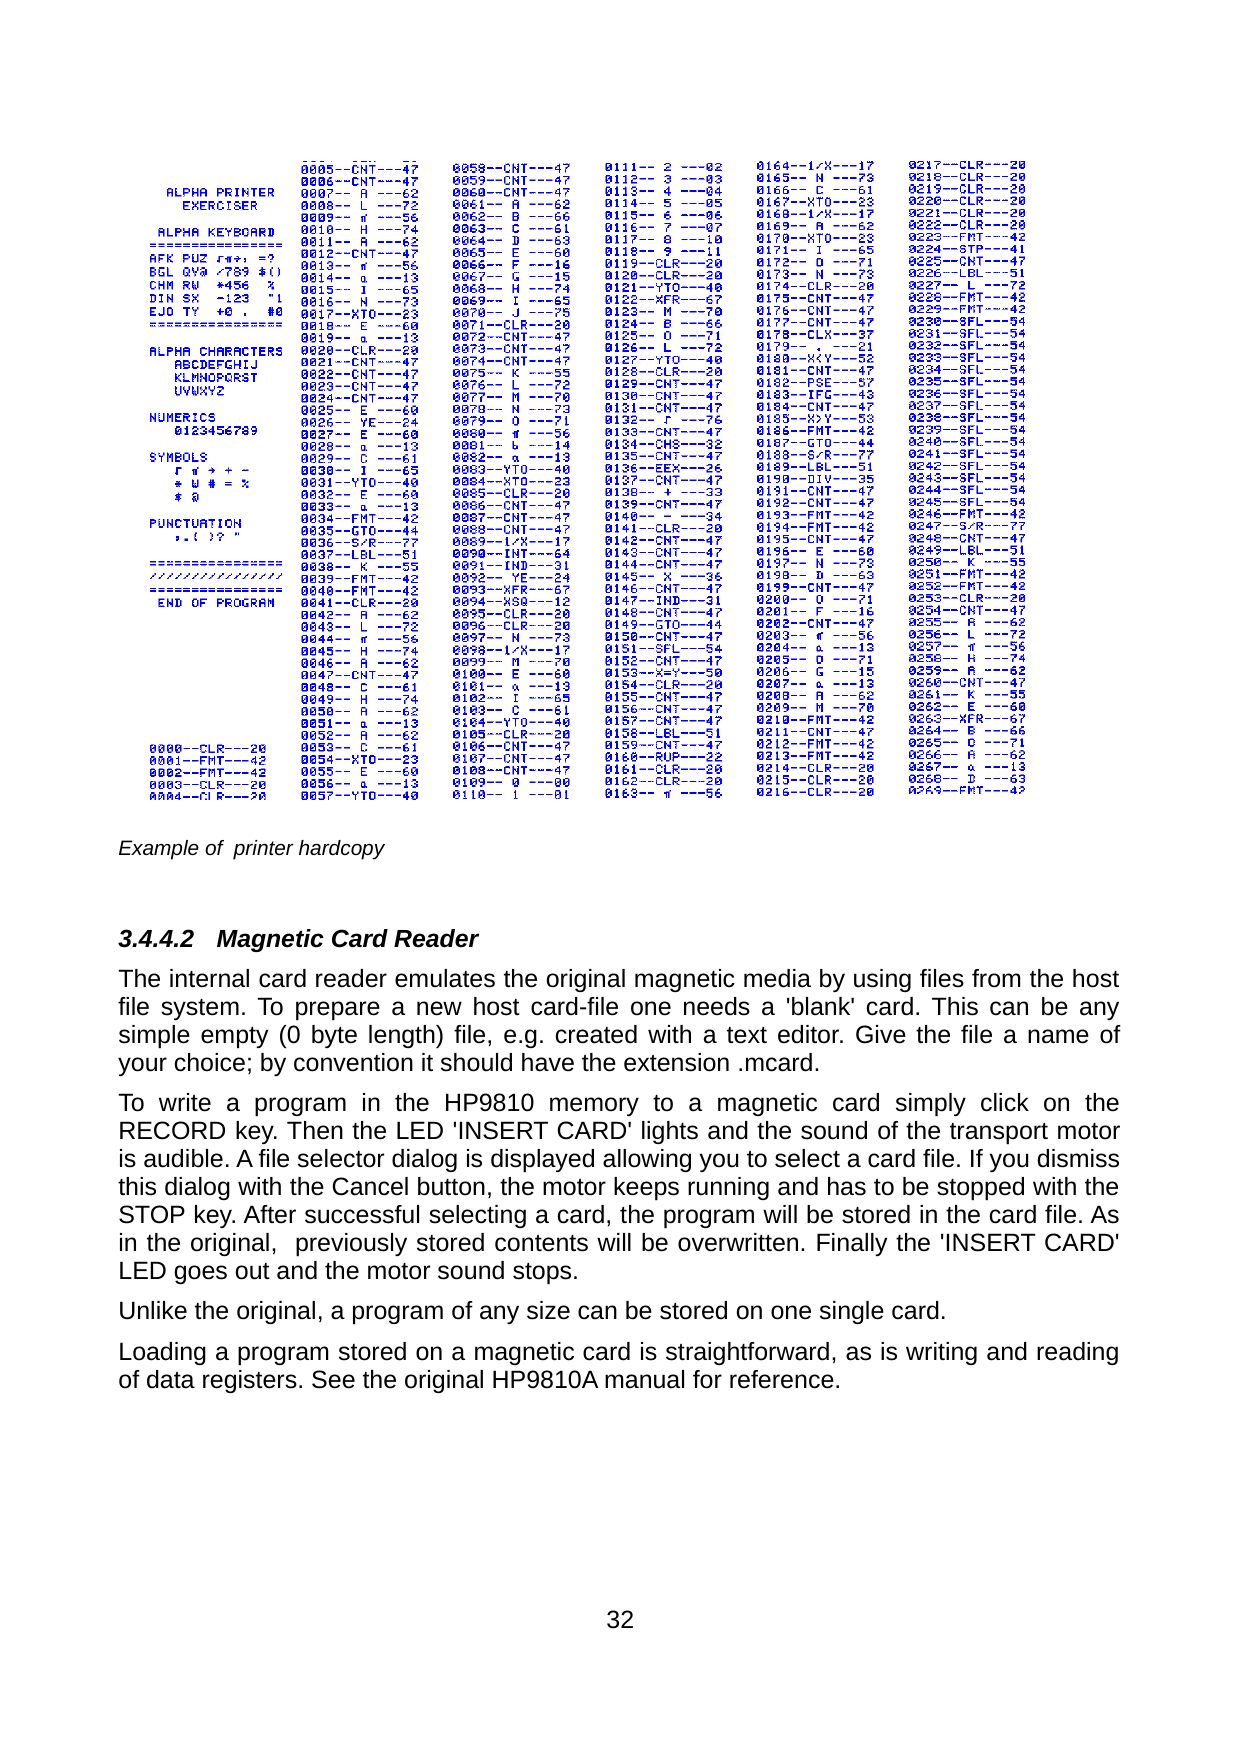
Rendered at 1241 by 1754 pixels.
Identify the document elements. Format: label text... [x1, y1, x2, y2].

text To write a program in the HP9810 memory to a magnetic card simply click on the RECORD key. Then the LED 'INSERT CARD' lights and the sound of the transport motor is audible. A file selector dialog is displayed allowing you to select a card file. If you dismiss this dialog with the Cancel button, the motor keeps running and has to be stopped with the STOP key. After successful selecting a card, the program will be stored in the card file. As in the original, previously stored contents will be overwritten. Finally the 'INSERT CARD' LED goes out and the motor sound stops. [118, 1089, 1122, 1284]
text Unlike the original, a program of any size can be stored on one single card. [118, 1297, 1122, 1325]
text Example of printer hardcopy [118, 837, 1122, 859]
text The internal card reader emulates the original magnetic media by using files from the host file system. To prepare a new host card-file one needs a 'blank' card. This can be any simple empty (0 byte length) file, e.g. created with a text editor. Give the file a name of your choice; by convention it should have the extension .mcard. [118, 965, 1122, 1077]
text Loading a program stored on a magnetic card is straightforward, as is writing and reading of data registers. See the original HP9810A manual for reference. [118, 1337, 1122, 1393]
subtitle Magnetic Card Reader [118, 925, 1122, 952]
